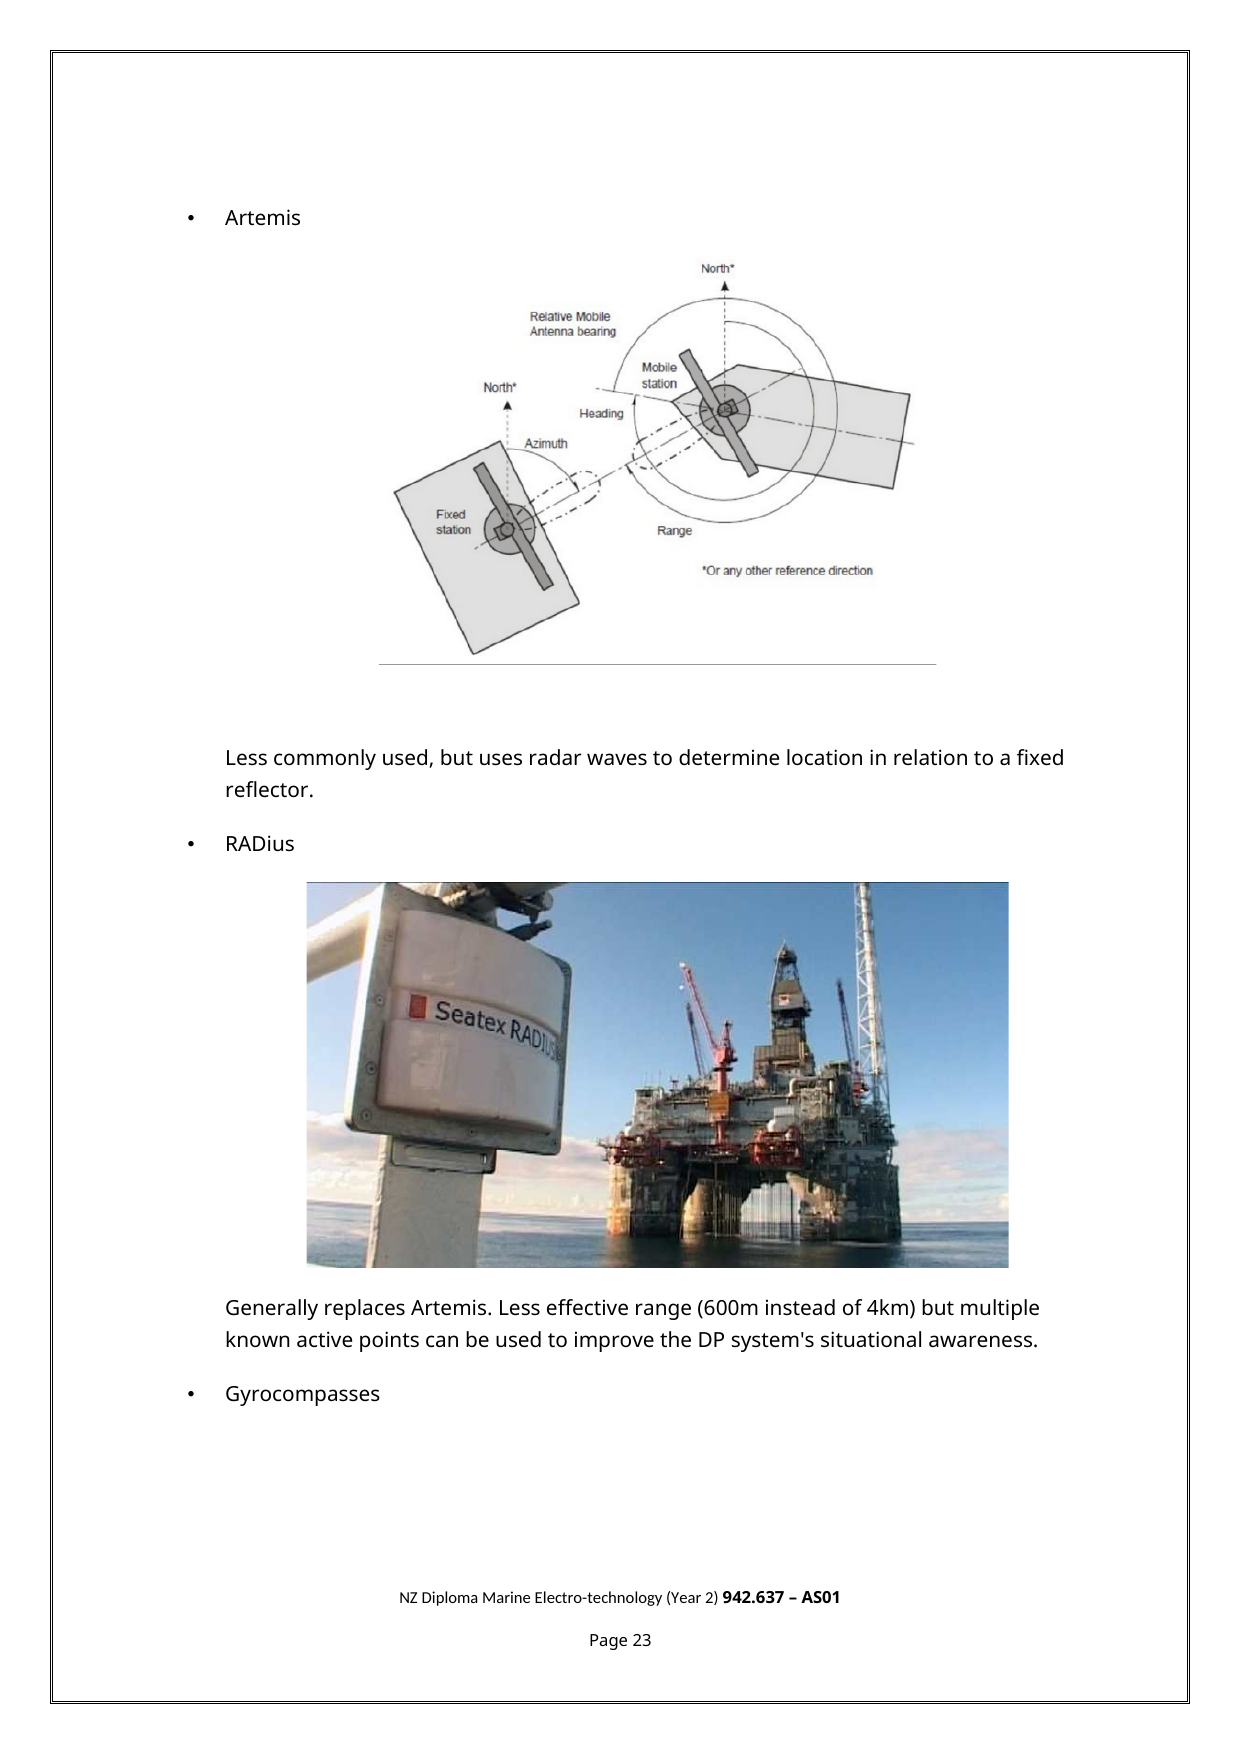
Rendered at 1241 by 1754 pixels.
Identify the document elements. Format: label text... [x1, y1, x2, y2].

list Less commonly used, but uses radar waves to determine location in relation to a fixed reflector. [187, 743, 1090, 804]
list Generally replaces Artemis. Less effective range (600m instead of 4km) but multiple known active points can be used to improve the DP system's situational awareness. [187, 1293, 1090, 1354]
list Artemis [187, 203, 1090, 232]
list Gyrocompasses [187, 1379, 1090, 1407]
list RADius [187, 829, 1090, 857]
picture [378, 256, 937, 665]
picture [306, 882, 1009, 1268]
